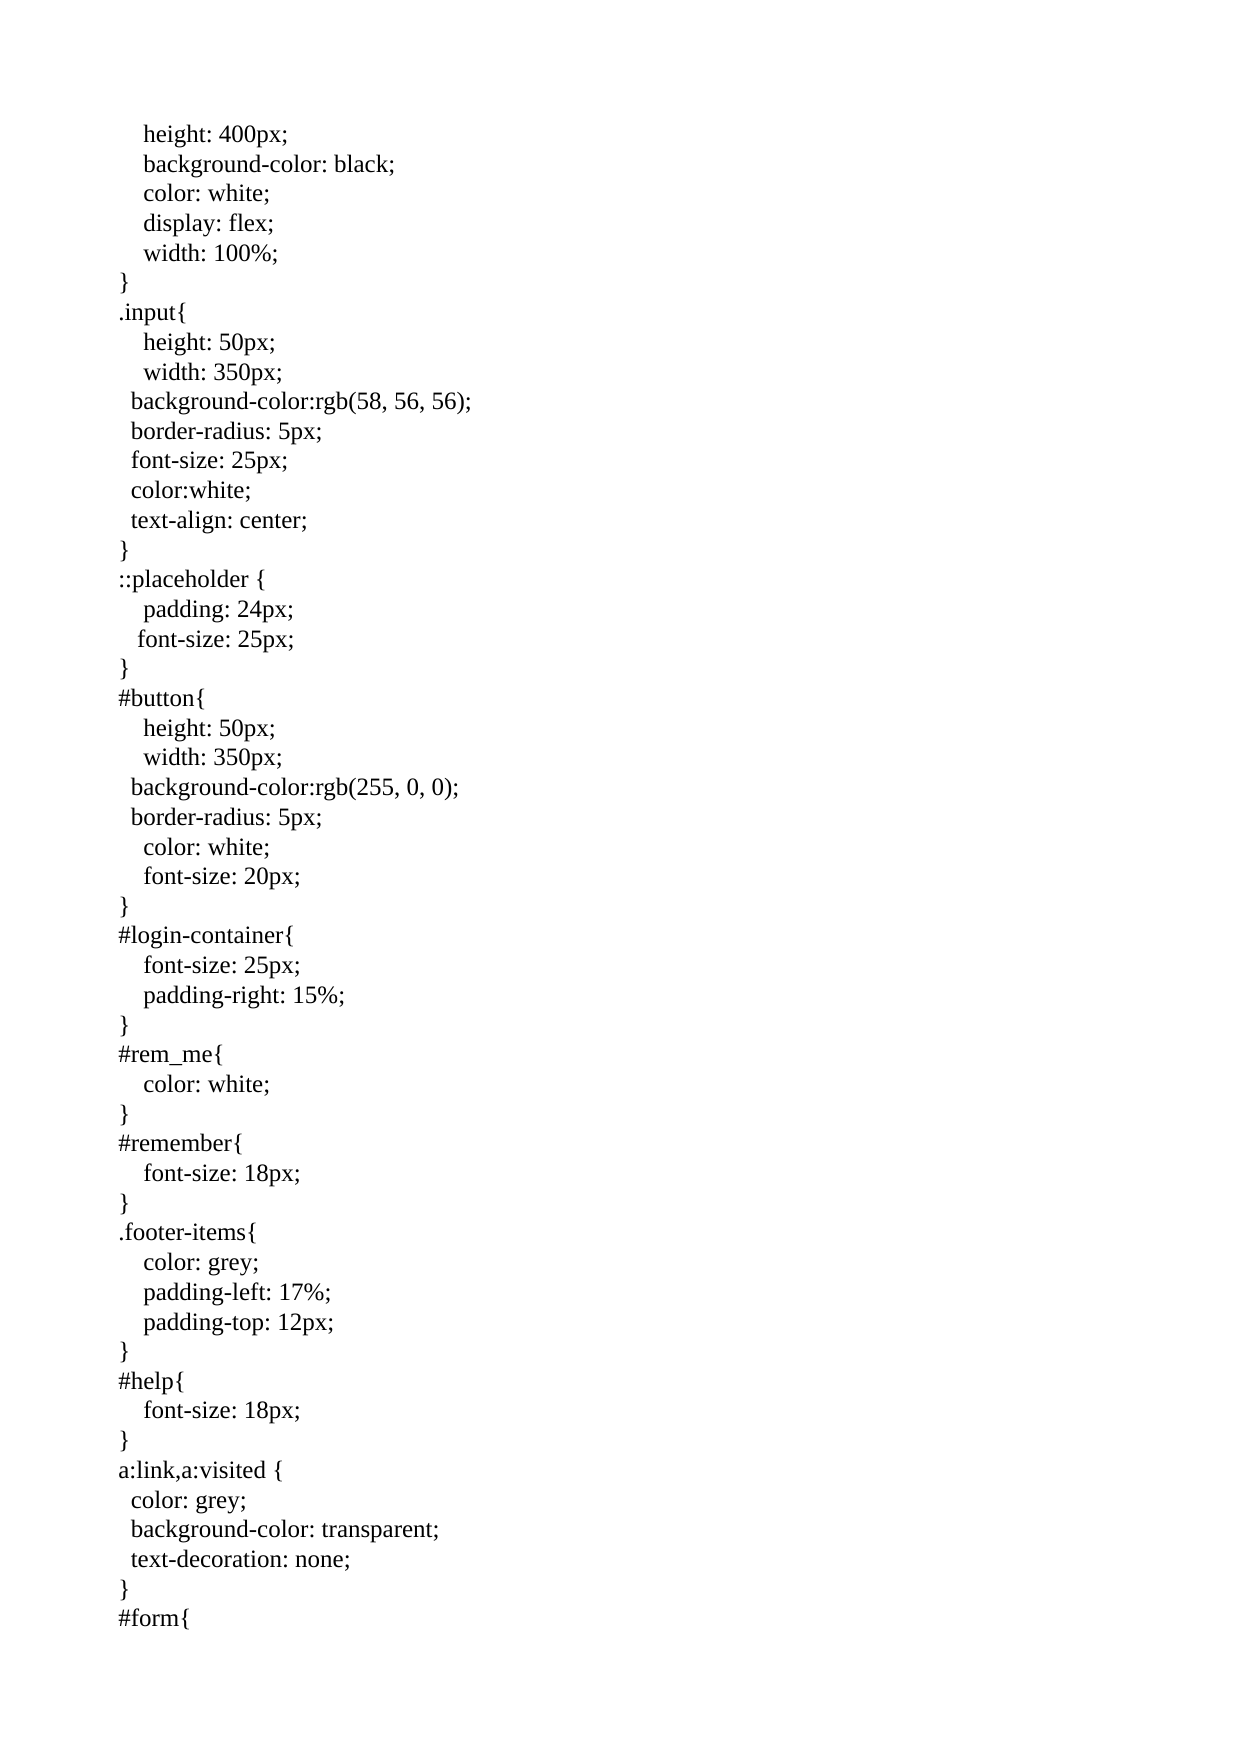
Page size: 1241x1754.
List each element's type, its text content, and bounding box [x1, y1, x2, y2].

text background-color: black; [118, 148, 1122, 177]
text ::placeholder { [118, 563, 1122, 593]
text text-align: center; [118, 504, 1122, 534]
text width: 100%; [118, 237, 1122, 267]
text font-size: 20px; [118, 860, 1122, 890]
text background-color:rgb(255, 0, 0); [118, 771, 1122, 801]
text .input{ [118, 296, 1122, 326]
text color: grey; [118, 1484, 1122, 1513]
text font-size: 25px; [118, 445, 1122, 474]
text } [118, 1098, 1122, 1127]
text background-color:rgb(58, 56, 56); [118, 385, 1122, 415]
text color: white; [118, 1068, 1122, 1098]
text .footer-items{ [118, 1217, 1122, 1246]
text font-size: 18px; [118, 1157, 1122, 1187]
text } [118, 1573, 1122, 1602]
text color: white; [118, 177, 1122, 207]
text #form{ [118, 1602, 1122, 1632]
text color: grey; [118, 1246, 1122, 1276]
text width: 350px; [118, 356, 1122, 385]
text font-size: 18px; [118, 1395, 1122, 1424]
text border-radius: 5px; [118, 801, 1122, 831]
text } [118, 1335, 1122, 1365]
text a:link,a:visited { [118, 1454, 1122, 1484]
text width: 350px; [118, 742, 1122, 771]
text } [118, 1009, 1122, 1038]
text padding-right: 15%; [118, 979, 1122, 1009]
text } [118, 534, 1122, 563]
text text-decoration: none; [118, 1543, 1122, 1573]
text } [118, 1424, 1122, 1454]
text #login-container{ [118, 920, 1122, 949]
text display: flex; [118, 207, 1122, 237]
text height: 400px; [118, 118, 1122, 148]
text padding-top: 12px; [118, 1306, 1122, 1335]
text font-size: 25px; [118, 623, 1122, 652]
text } [118, 652, 1122, 682]
text #remember{ [118, 1127, 1122, 1157]
text background-color: transparent; [118, 1513, 1122, 1543]
text } [118, 1187, 1122, 1217]
text padding-left: 17%; [118, 1276, 1122, 1306]
text #button{ [118, 682, 1122, 712]
text color:white; [118, 474, 1122, 504]
text padding: 24px; [118, 593, 1122, 623]
text } [118, 890, 1122, 920]
text #help{ [118, 1365, 1122, 1395]
text } [118, 267, 1122, 296]
text color: white; [118, 831, 1122, 860]
text height: 50px; [118, 712, 1122, 742]
text border-radius: 5px; [118, 415, 1122, 445]
text #rem_me{ [118, 1038, 1122, 1068]
text font-size: 25px; [118, 949, 1122, 979]
text height: 50px; [118, 326, 1122, 356]
